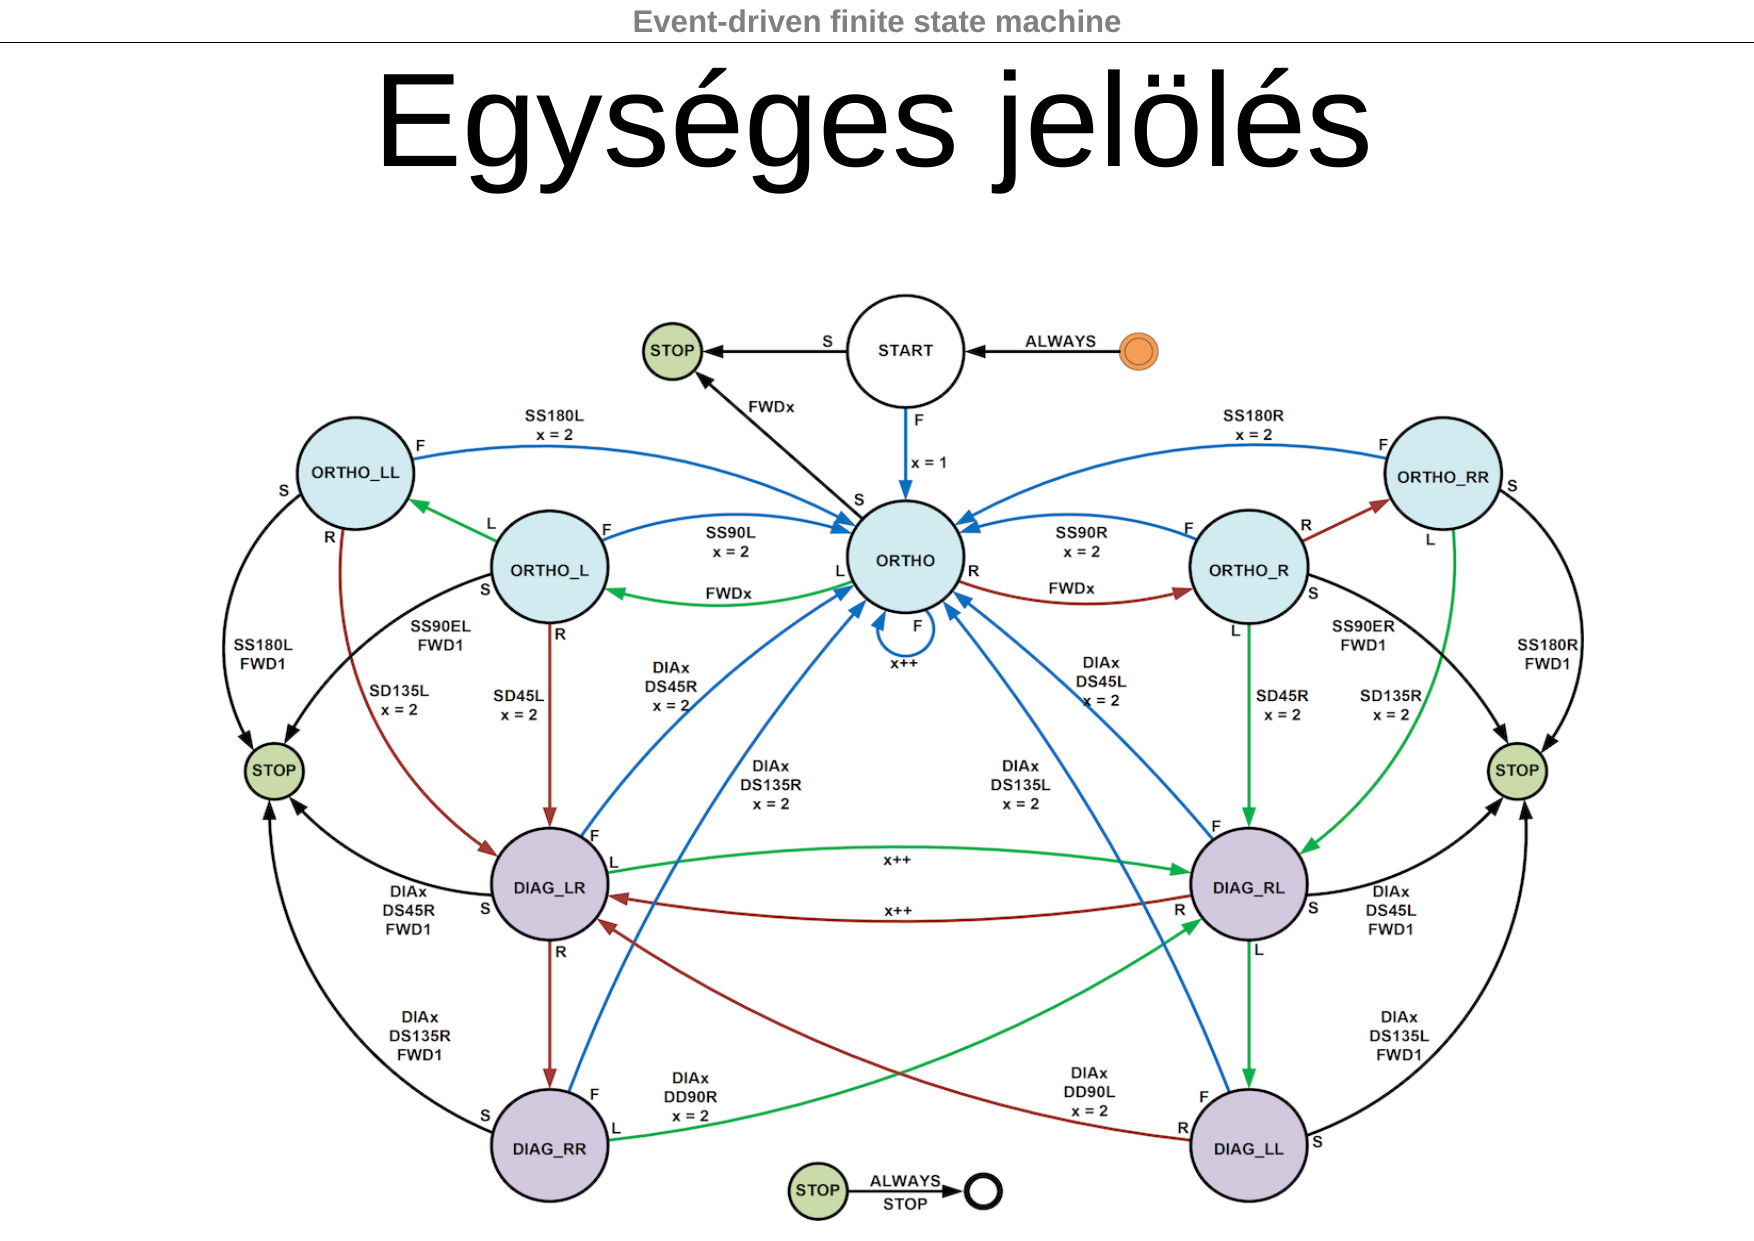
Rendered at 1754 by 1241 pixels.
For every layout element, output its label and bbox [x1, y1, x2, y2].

picture [221, 258, 1585, 1221]
